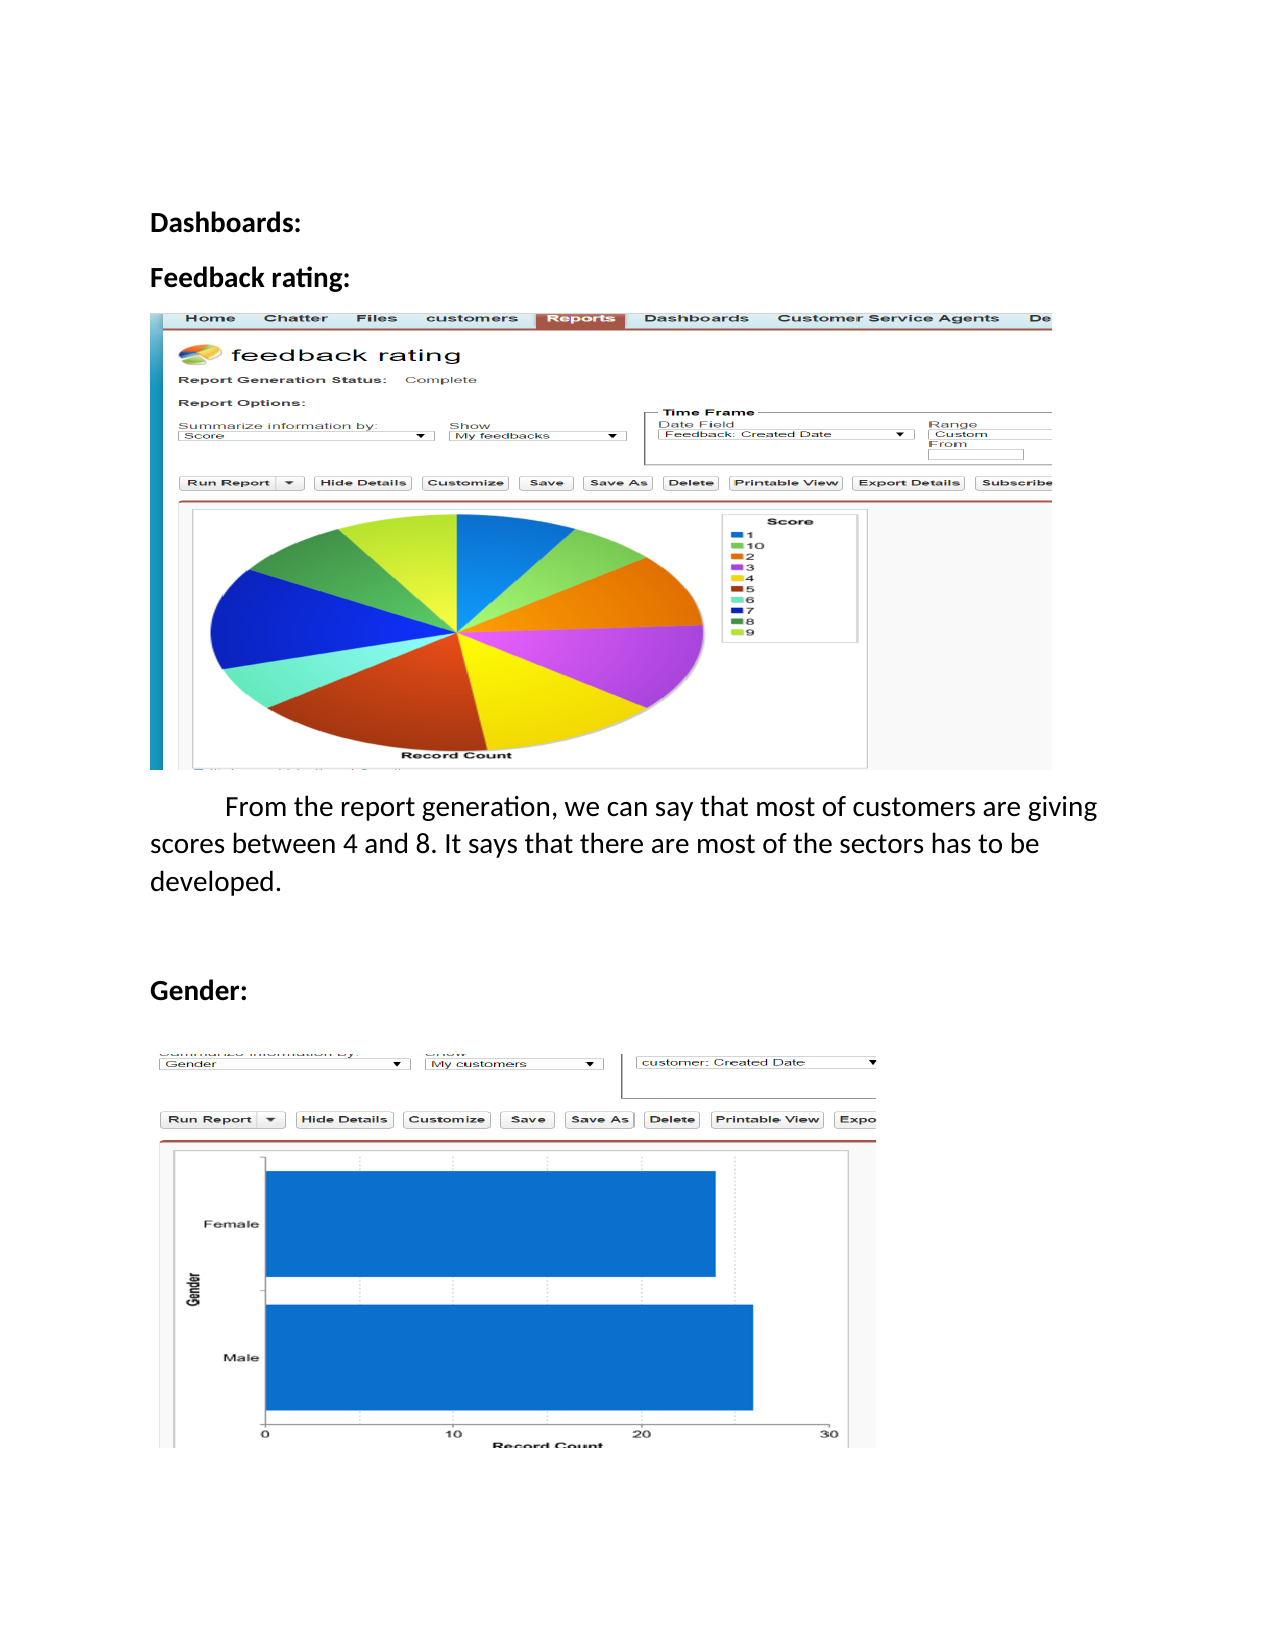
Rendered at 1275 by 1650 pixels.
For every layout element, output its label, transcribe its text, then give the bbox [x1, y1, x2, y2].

text Feedback rating: [150, 259, 1125, 294]
text Gender: [150, 972, 1125, 1007]
text From the report generation, we can say that most of customers are giving scores between 4 and 8. It says that there are most of the sectors has to be developed. [150, 788, 1125, 899]
text Dashboards: [150, 204, 1125, 240]
